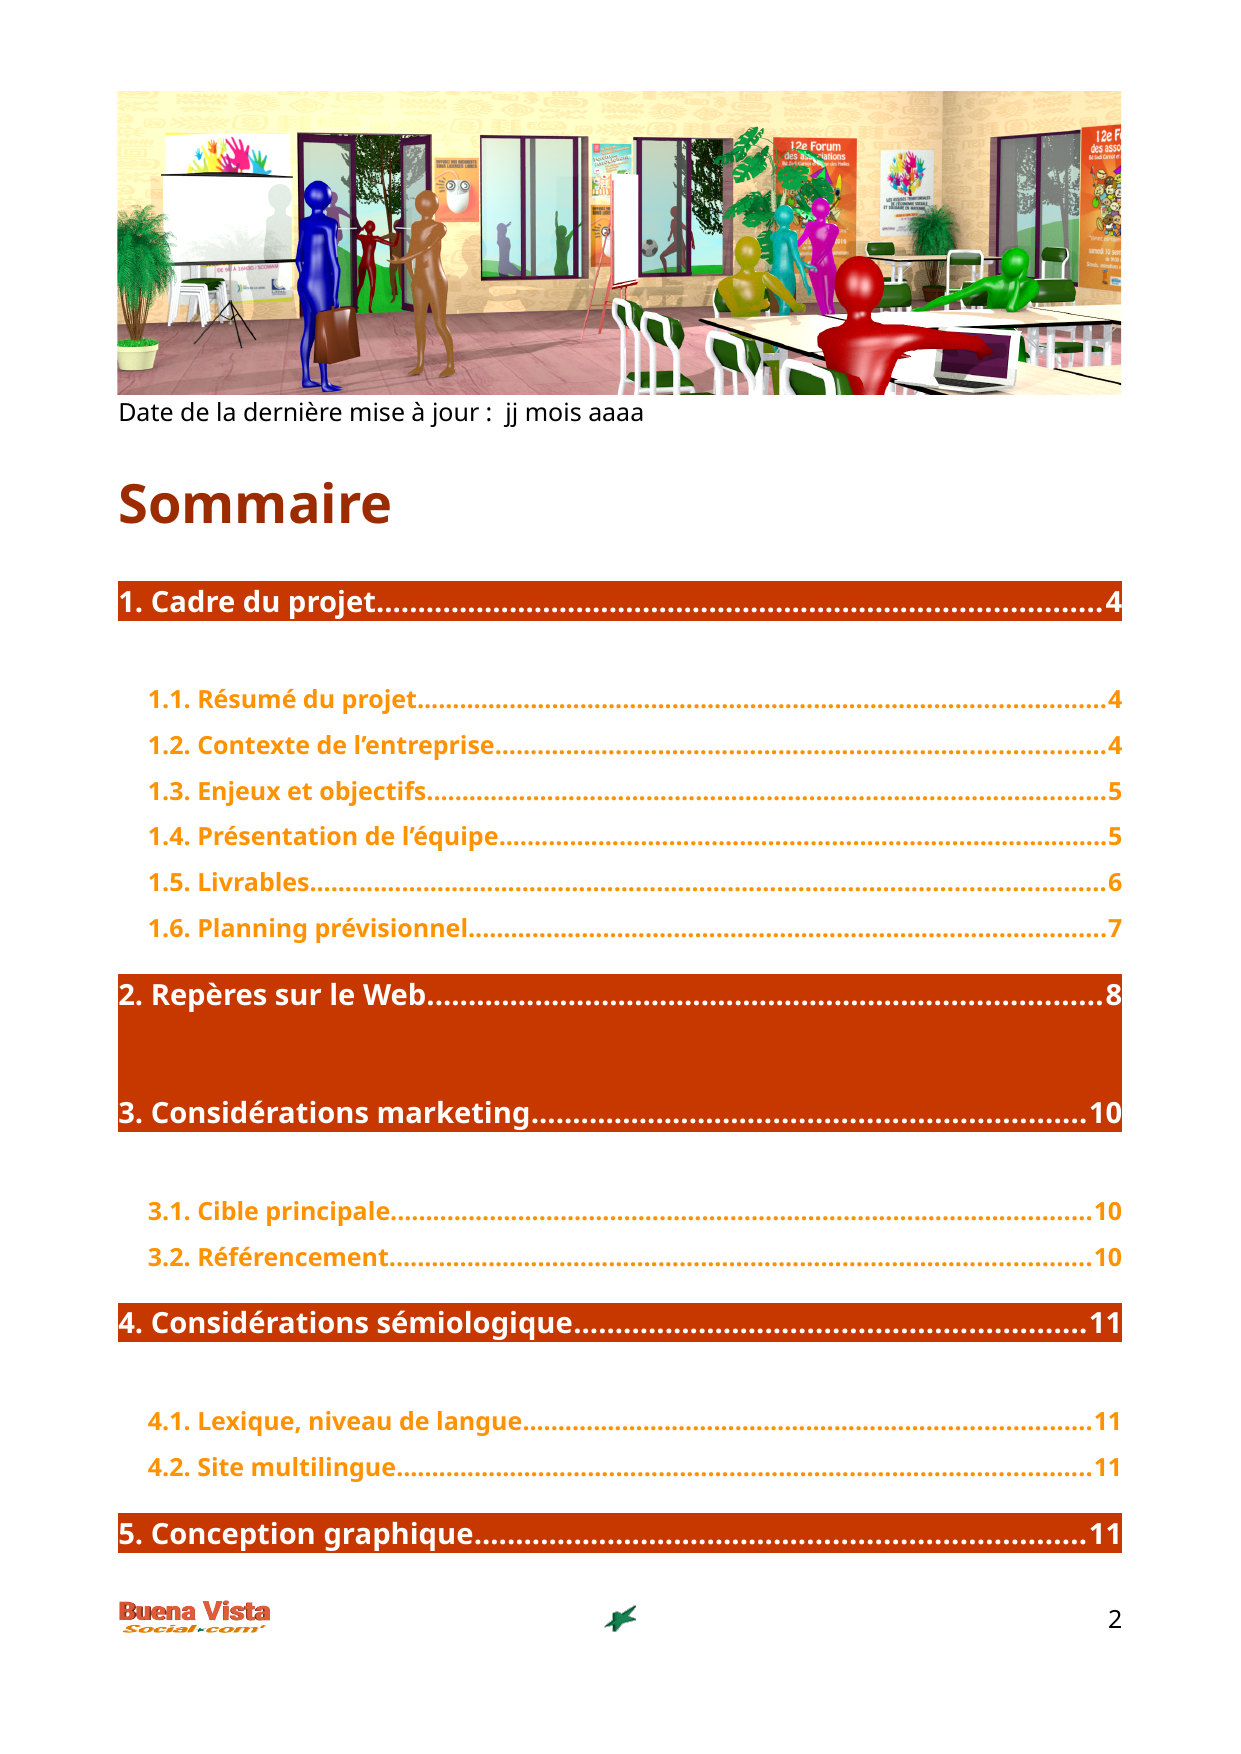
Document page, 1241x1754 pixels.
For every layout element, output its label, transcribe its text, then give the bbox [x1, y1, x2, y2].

text 4.1. Lexique, niveau de langue 11 [148, 1403, 1122, 1438]
text 1.6. Planning prévisionnel 7 [148, 911, 1122, 945]
text 4.2. Site multilingue 11 [148, 1449, 1122, 1483]
subtitle Sommaire [118, 465, 1122, 539]
text 3.2. Référencement 10 [148, 1239, 1122, 1273]
text 3. Considérations marketing 10 [118, 1093, 1122, 1132]
text 4. Considérations sémiologique 11 [118, 1303, 1122, 1342]
picture [117, 91, 1122, 395]
text 2. Repères sur le Web 8 [118, 974, 1122, 1014]
text 1.1. Résumé du projet 4 [148, 682, 1122, 716]
text 1.3. Enjeux et objectifs 5 [148, 773, 1122, 807]
text 5. Conception graphique 11 [118, 1513, 1122, 1553]
text 1.5. Livrables 6 [148, 865, 1122, 899]
text 3.1. Cible principale 10 [148, 1193, 1122, 1227]
text 1.2. Contexte de l’entreprise 4 [148, 727, 1122, 761]
text Date de la dernière mise à jour : jj mois aaaa [118, 395, 1122, 428]
text 1.4. Présentation de l’équipe 5 [148, 819, 1122, 853]
text 1. Cadre du projet 4 [118, 581, 1122, 621]
picture [118, 1600, 271, 1637]
picture [604, 1603, 636, 1636]
